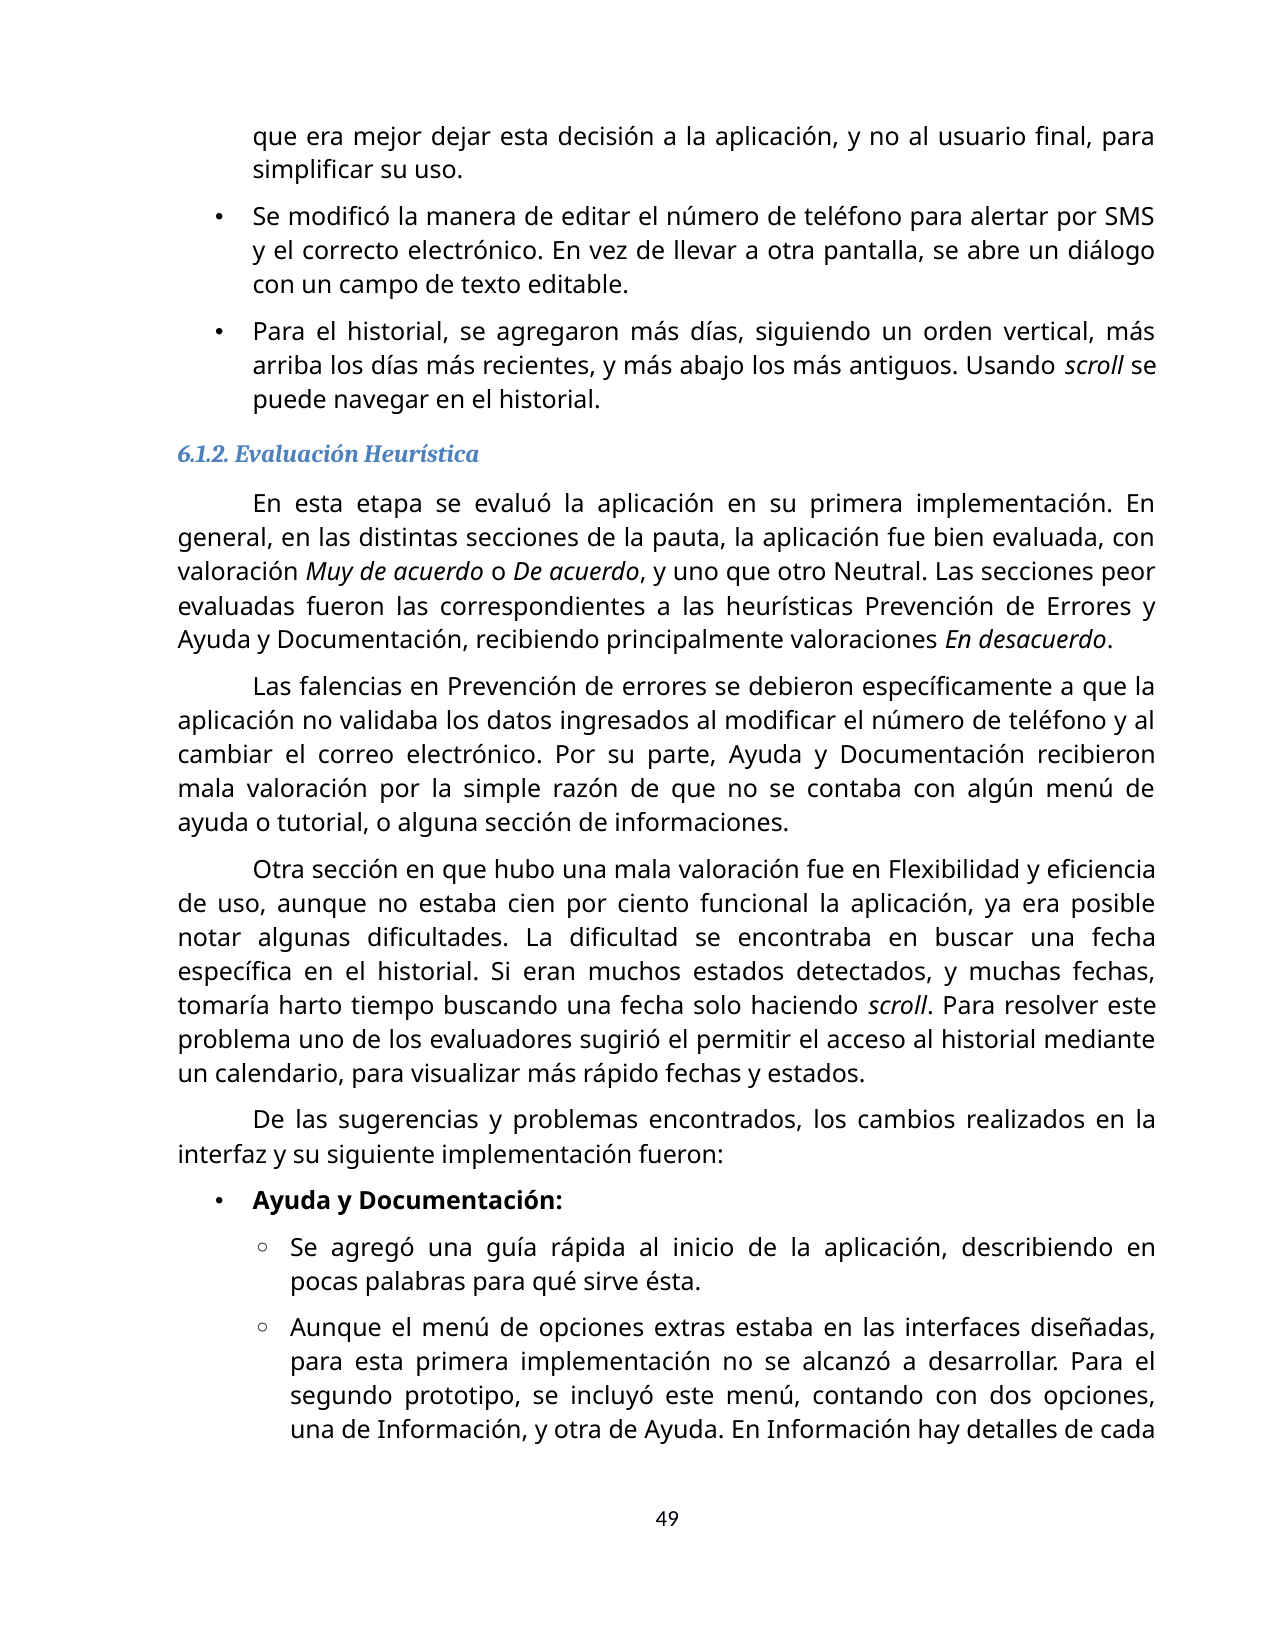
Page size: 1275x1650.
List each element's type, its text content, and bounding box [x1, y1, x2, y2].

text En esta etapa se evaluó la aplicación en su primera implementación. En general, en las distintas secciones de la pauta, la aplicación fue bien evaluada, con valoración Muy de acuerdo o De acuerdo, y uno que otro Neutral. Las secciones peor evaluadas fueron las correspondientes a las heurísticas Prevención de Errores y Ayuda y Documentación, recibiendo principalmente valoraciones En desacuerdo. [177, 486, 1157, 656]
list Se agregó una guía rápida al inicio de la aplicación, describiendo en pocas palabras para qué sirve ésta. [252, 1229, 1157, 1297]
list Ayuda y Documentación: [215, 1183, 1157, 1217]
subtitle 6.1.2. Evaluación Heurística [177, 440, 1157, 469]
text Las falencias en Prevención de errores se debieron específicamente a que la aplicación no validaba los datos ingresados al modificar el número de teléfono y al cambiar el correo electrónico. Por su parte, Ayuda y Documentación recibieron mala valoración por la simple razón de que no se contaba con algún menú de ayuda o tutorial, o alguna sección de informaciones. [177, 669, 1157, 839]
list Aunque el menú de opciones extras estaba en las interfaces diseñadas, para esta primera implementación no se alcanzó a desarrollar. Para el segundo prototipo, se incluyó este menú, contando con dos opciones, una de Información, y otra de Ayuda. En Información hay detalles de cada [252, 1310, 1157, 1446]
list que era mejor dejar esta decisión a la aplicación, y no al usuario final, para simplificar su uso. [215, 118, 1157, 186]
list Para el historial, se agregaron más días, siguiendo un orden vertical, más arriba los días más recientes, y más abajo los más antiguos. Usando scroll se puede navegar en el historial. [215, 313, 1157, 415]
list Se modificó la manera de editar el número de teléfono para alertar por SMS y el correcto electrónico. En vez de llevar a otra pantalla, se abre un diálogo con un campo de texto editable. [215, 199, 1157, 301]
text De las sugerencias y problemas encontrados, los cambios realizados en la interfaz y su siguiente implementación fueron: [177, 1102, 1157, 1170]
text Otra sección en que hubo una mala valoración fue en Flexibilidad y eficiencia de uso, aunque no estaba cien por ciento funcional la aplicación, ya era posible notar algunas dificultades. La dificultad se encontraba en buscar una fecha específica en el historial. Si eran muchos estados detectados, y muchas fechas, tomaría harto tiempo buscando una fecha solo haciendo scroll. Para resolver este problema uno de los evaluadores sugirió el permitir el acceso al historial mediante un calendario, para visualizar más rápido fechas y estados. [177, 851, 1157, 1090]
